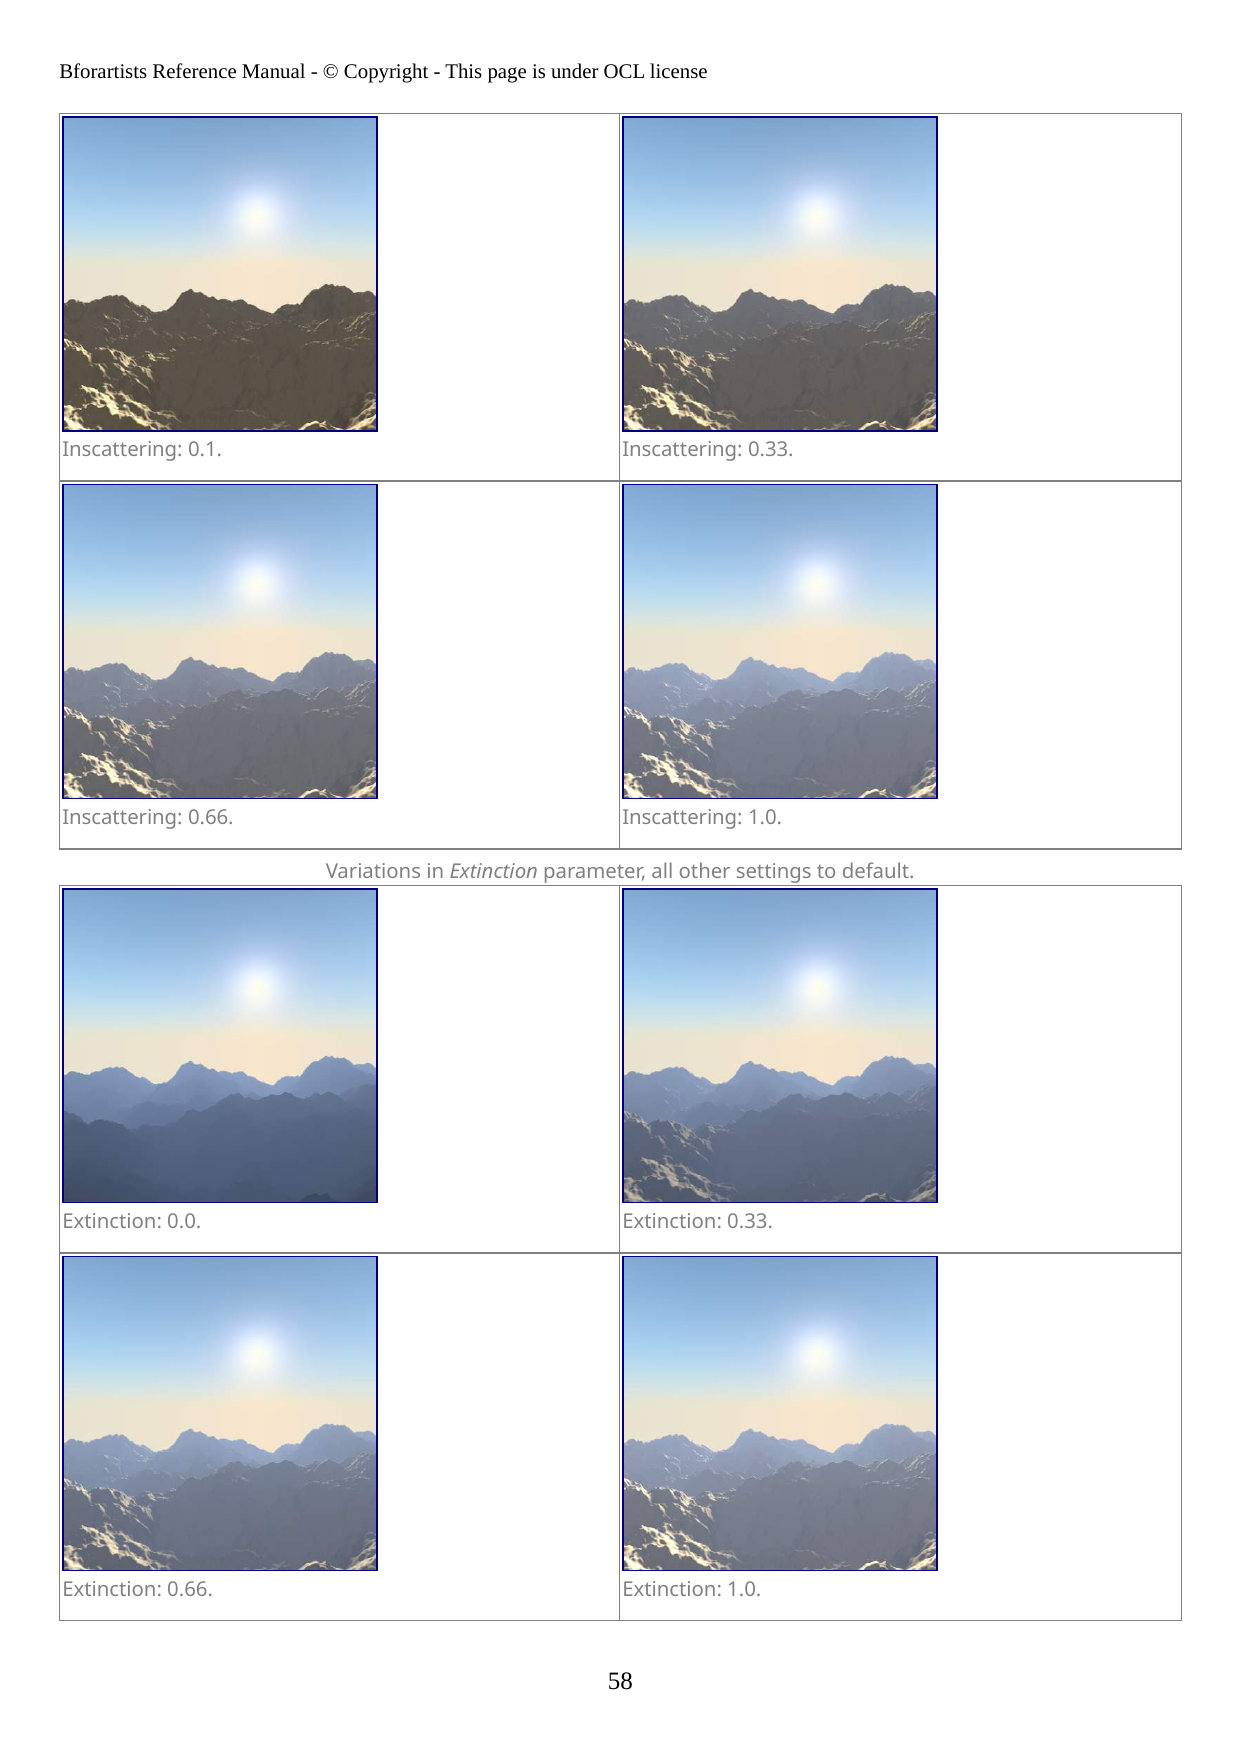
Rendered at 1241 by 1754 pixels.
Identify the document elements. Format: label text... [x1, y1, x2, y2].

text Variations in Extinction parameter, all other settings to default. [59, 853, 1181, 884]
picture [624, 485, 936, 798]
picture [624, 890, 936, 1202]
table_cell Extinction: 0.66. [60, 1254, 619, 1620]
picture [64, 485, 376, 798]
picture [64, 1257, 376, 1570]
table_cell Inscattering: 1.0. [620, 482, 1181, 848]
table_header Extinction: 0.33. [620, 886, 1181, 1252]
table_cell Inscattering: 0.66. [60, 482, 619, 848]
picture [624, 118, 936, 430]
picture [64, 118, 376, 430]
picture [624, 1257, 936, 1570]
table_header Extinction: 0.0. [60, 886, 619, 1252]
table_cell Extinction: 1.0. [620, 1254, 1181, 1620]
table_header Inscattering: 0.33. [620, 114, 1181, 480]
table_header Inscattering: 0.1. [60, 114, 619, 480]
picture [64, 890, 376, 1202]
